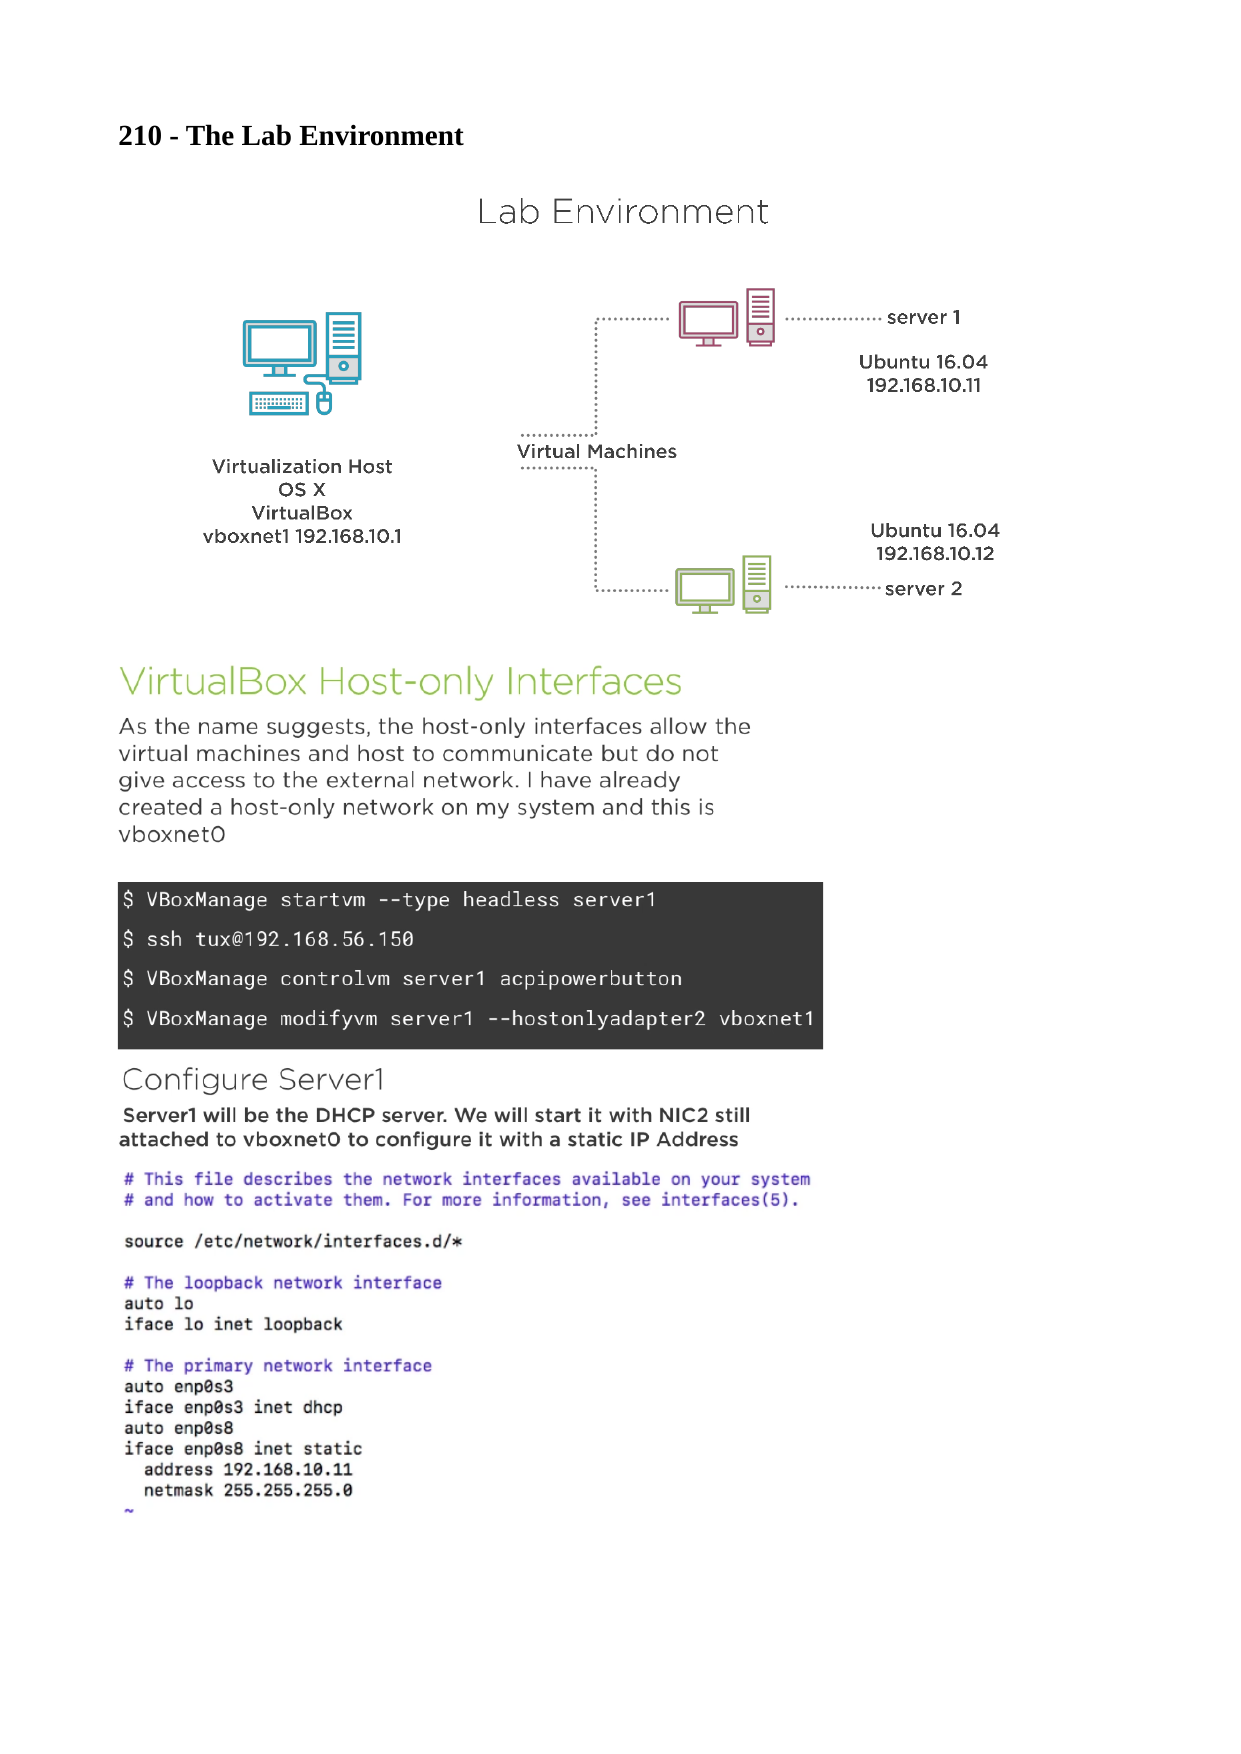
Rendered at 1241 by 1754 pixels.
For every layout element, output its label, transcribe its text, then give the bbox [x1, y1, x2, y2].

picture [112, 659, 761, 856]
picture [121, 1170, 838, 1522]
picture [192, 178, 1020, 624]
text 210 - The Lab Environment [118, 118, 1122, 152]
picture [117, 882, 824, 1159]
